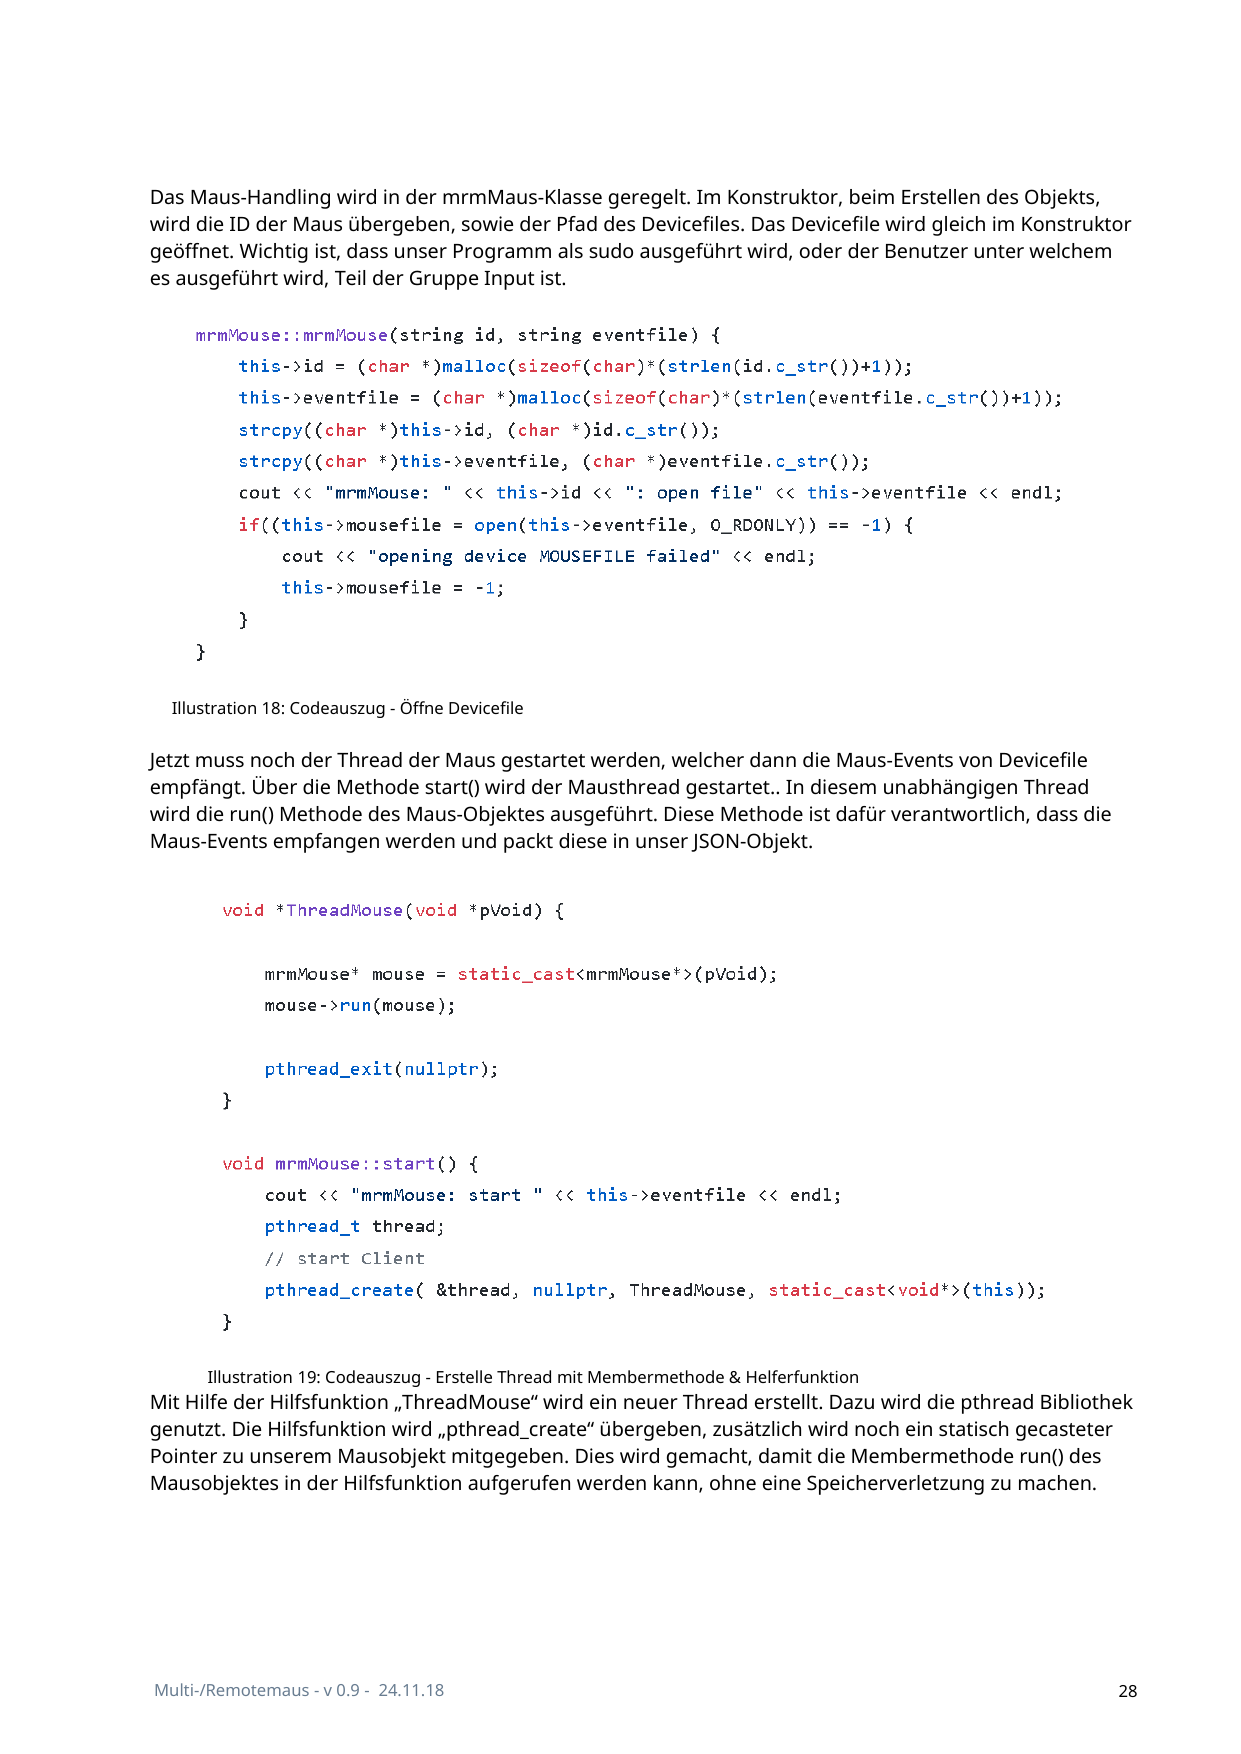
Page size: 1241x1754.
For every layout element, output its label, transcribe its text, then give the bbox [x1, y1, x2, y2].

text Mit Hilfe der Hilfsfunktion „ThreadMouse“ wird ein neuer Thread erstellt. Dazu wird die pthread Bibliothek genutzt. Die Hilfsfunktion wird „pthread_create“ übergeben, zusätzlich wird noch ein statisch gecasteter Pointer zu unserem Mausobjekt mitgegeben. Dies wird gemacht, damit die Membermethode run() des Mausobjektes in der Hilfsfunktion aufgerufen werden kann, ohne eine Speicherverletzung zu machen. [149, 1121, 1136, 1496]
text Jetzt muss noch der Thread der Maus gestartet werden, welcher dann die Maus-Events von Devicefile empfängt. Über die Methode start() wird der Mausthread gestartet.. In diesem unabhängigen Thread wird die run() Methode des Maus-Objektes ausgeführt. Diese Methode ist dafür verantwortlich, dass die Maus-Events empfangen werden und packt diese in unser JSON-Objekt. [149, 746, 1136, 854]
text Illustration 19: Codeauszug - Erstelle Thread mit Membermethode & Helferfunktion [207, 1366, 1078, 1388]
text Das Maus-Handling wird in der mrmMaus-Klasse geregelt. Im Konstruktor, beim Erstellen des Objekts, wird die ID der Maus übergeben, sowie der Pfad des Devicefiles. Das Devicefile wird gleich im Konstruktor geöffnet. Wichtig ist, dass unser Programm als sudo ausgeführt wird, oder der Benutzer unter welchem es ausgeführt wird, Teil der Gruppe Input ist. [149, 183, 1136, 291]
picture [171, 318, 1114, 697]
text Illustration 18: Codeauszug - Öffne Devicefile [172, 697, 1113, 719]
picture [207, 896, 1078, 1366]
